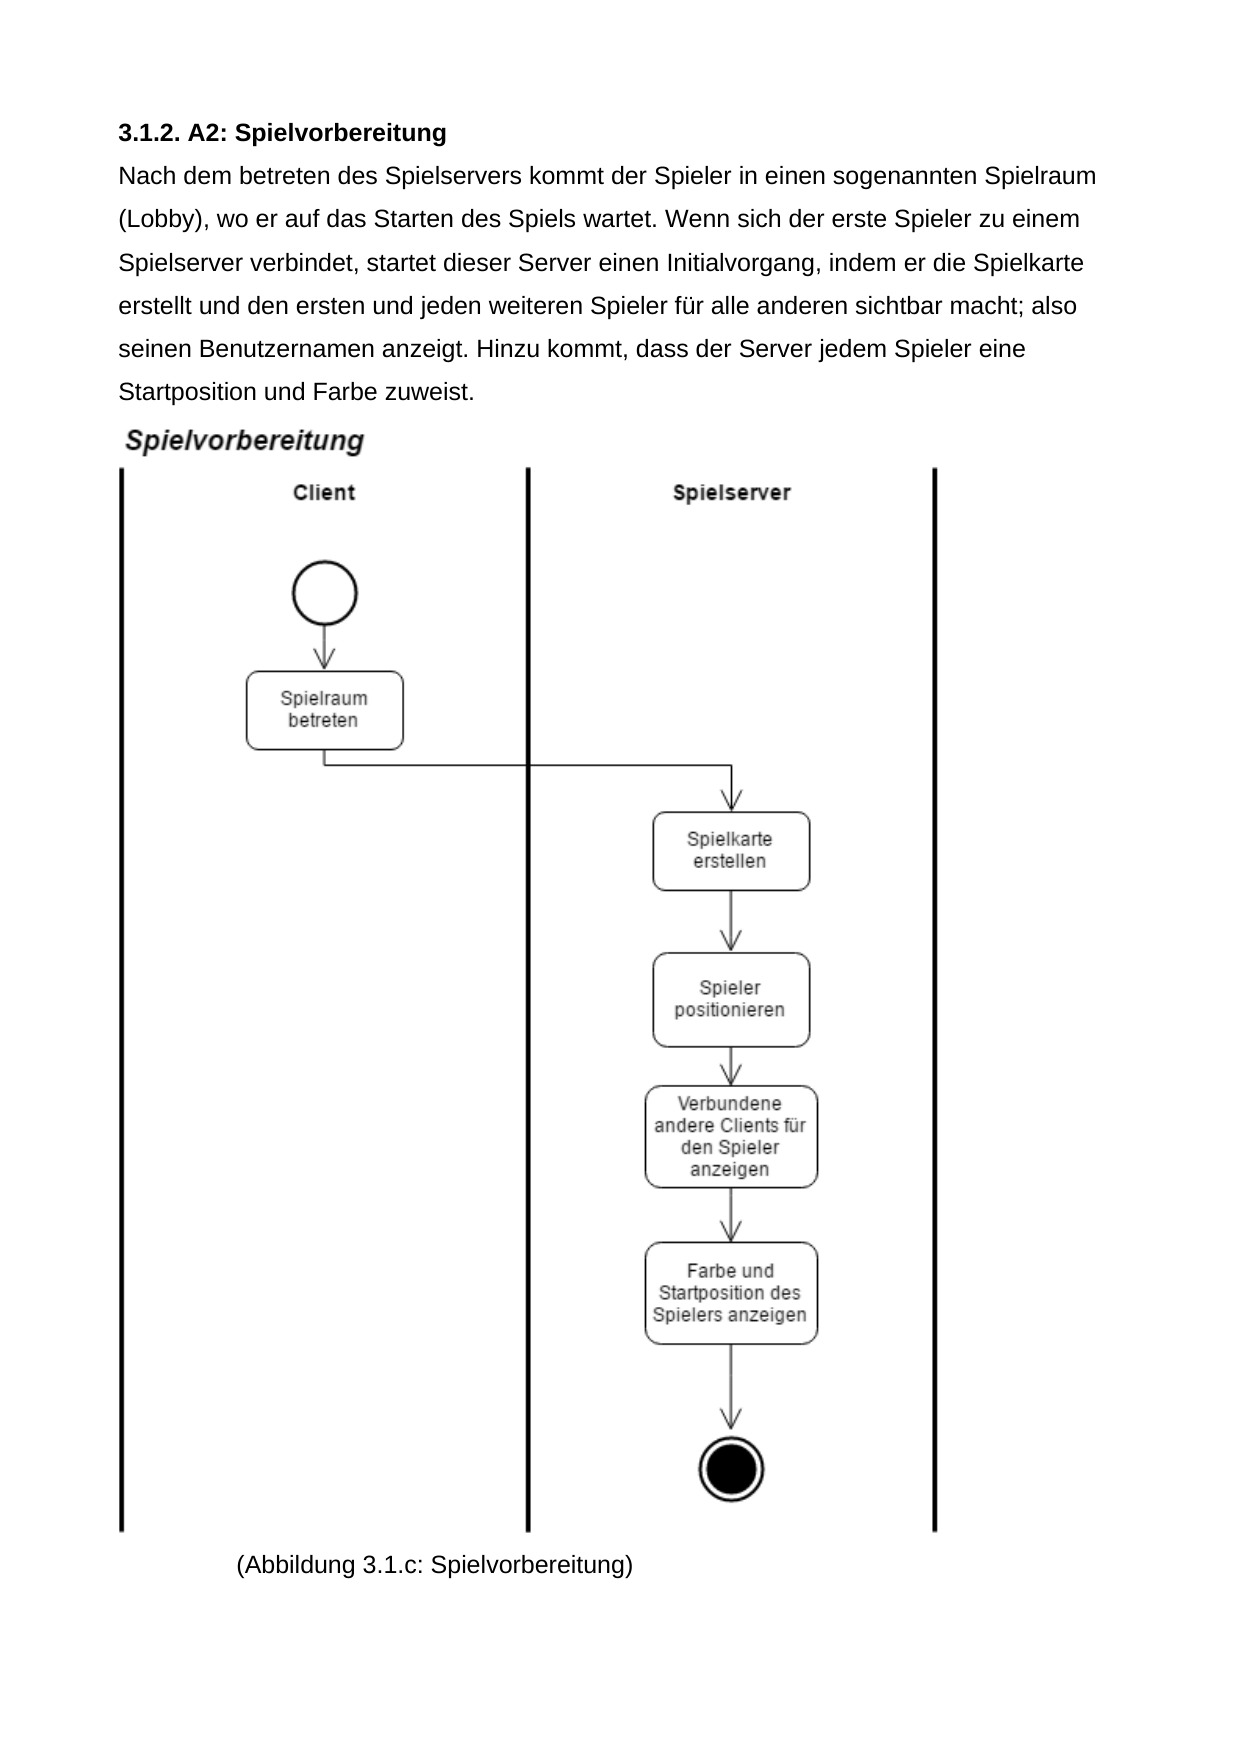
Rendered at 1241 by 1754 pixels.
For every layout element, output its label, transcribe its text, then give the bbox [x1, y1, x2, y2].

text Nach dem betreten des Spielservers kommt der Spieler in einen sogenannten Spielraum (Lobby), wo er auf das Starten des Spiels wartet. Wenn sich der erste Spieler zu einem Spielserver verbindet, startet dieser Server einen Initialvorgang, indem er die Spielkarte erstellt und den ersten und jeden weiteren Spieler für alle anderen sichtbar macht; also seinen Benutzernamen anzeigt. Hinzu kommt, dass der Server jedem Spieler eine Startposition und Farbe zuweist. [118, 161, 1122, 406]
text (Abbildung 3.1.c: Spielvorbereitung) [118, 420, 1122, 1579]
text 3.1.2. A2: Spielvorbereitung [118, 118, 1122, 147]
